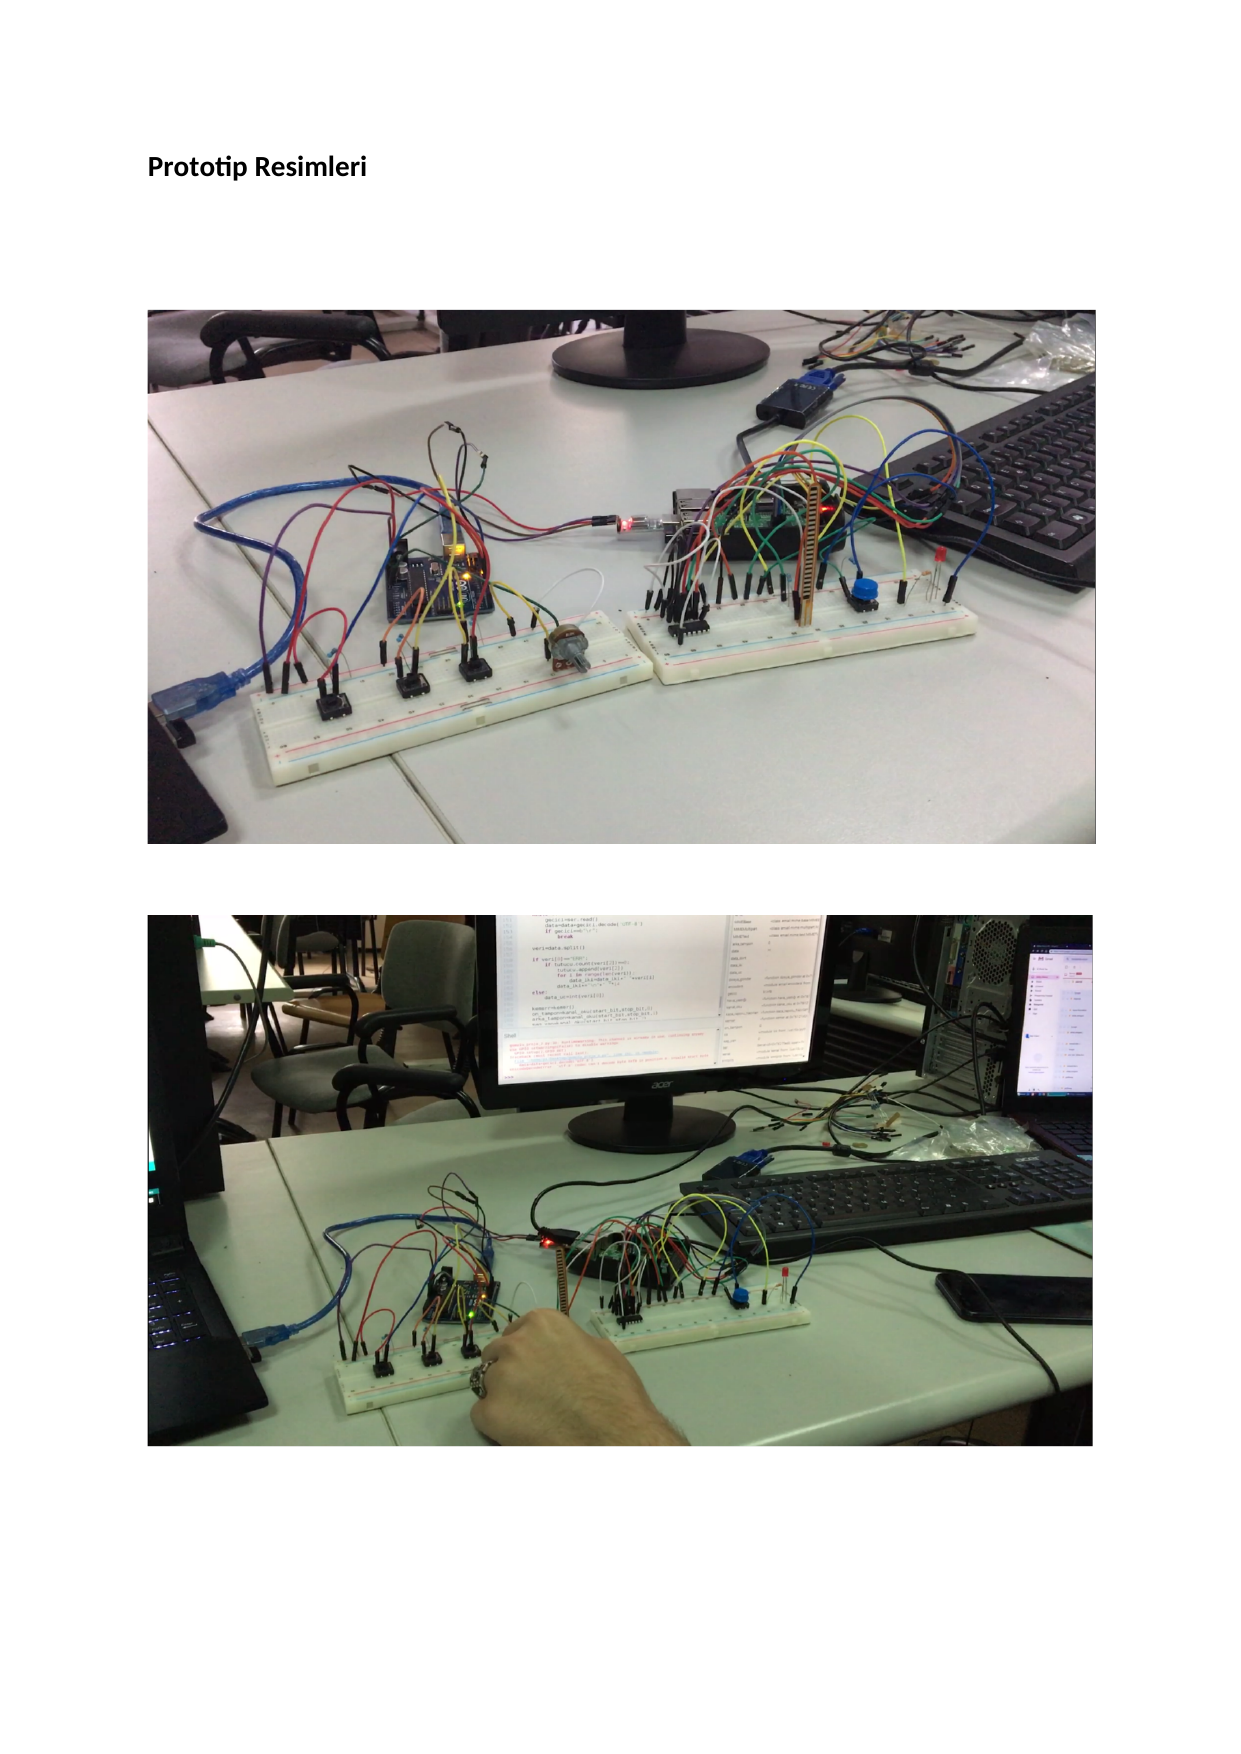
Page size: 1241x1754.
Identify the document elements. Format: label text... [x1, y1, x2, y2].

text Prototip Resimleri [148, 148, 1093, 183]
picture [147, 915, 1093, 1447]
picture [147, 309, 1096, 844]
